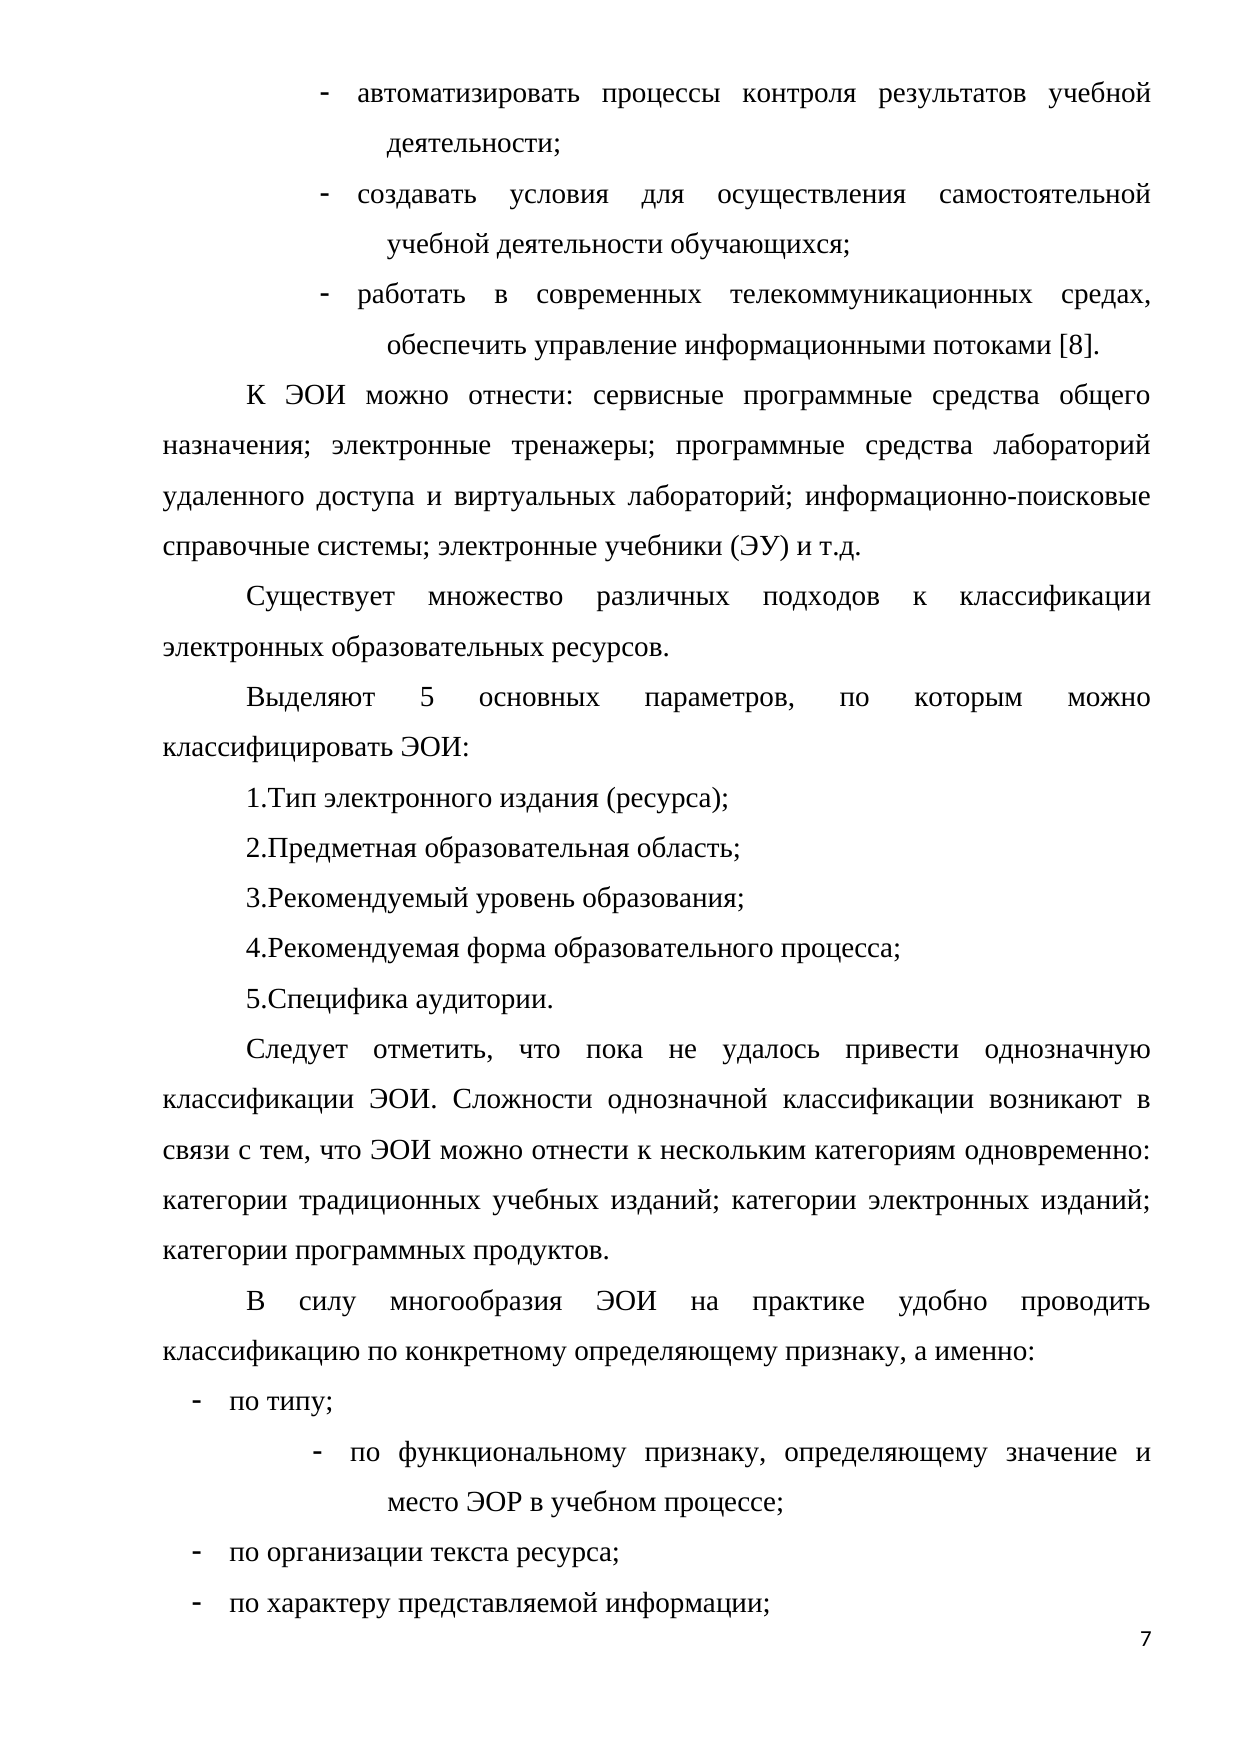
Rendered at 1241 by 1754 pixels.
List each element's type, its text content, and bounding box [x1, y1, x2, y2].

list работать в современных телекоммуникационных средах, обеспечить управление информационными потоками [8]. [319, 276, 1152, 360]
list по типу; [192, 1383, 1152, 1417]
list по характеру представляемой информации; [192, 1585, 1152, 1619]
text В силу многообразия ЭОИ на практике удобно проводить классификацию по конкретному определяющему признаку, а именно: [162, 1283, 1152, 1367]
list Предметная образовательная область; [162, 830, 1152, 863]
text К ЭОИ можно отнести: сервисные программные средства общего назначения; электронные тренажеры; программные средства лабораторий удаленного доступа и виртуальных лабораторий; информационно-поисковые справочные системы; электронные учебники (ЭУ) и т.д. [162, 377, 1152, 562]
list создавать условия для осуществления самостоятельной учебной деятельности обучающихся; [319, 176, 1152, 260]
text Выделяют 5 основных параметров, по которым можно классифицировать ЭОИ: [162, 679, 1152, 763]
list автоматизировать процессы контроля результатов учебной деятельности; [319, 75, 1152, 159]
list Специфика аудитории. [162, 981, 1152, 1014]
list Рекомендуемая форма образовательного процесса; [162, 931, 1152, 964]
list Тип электронного издания (ресурса); [162, 780, 1152, 813]
list по организации текста ресурса; [192, 1534, 1152, 1568]
list по функциональному признаку, определяющему значение и место ЭОР в учебном процессе; [312, 1434, 1152, 1518]
text Следует отметить, что пока не удалось привести однозначную классификации ЭОИ. Сложности однозначной классификации возникают в связи с тем, что ЭОИ можно отнести к нескольким категориям одновременно: категории традиционных учебных изданий; категории электронных изданий; категории программных продуктов. [162, 1031, 1152, 1266]
list Рекомендуемый уровень образования; [162, 880, 1152, 914]
text Существует множество различных подходов к классификации электронных образовательных ресурсов. [162, 578, 1152, 662]
